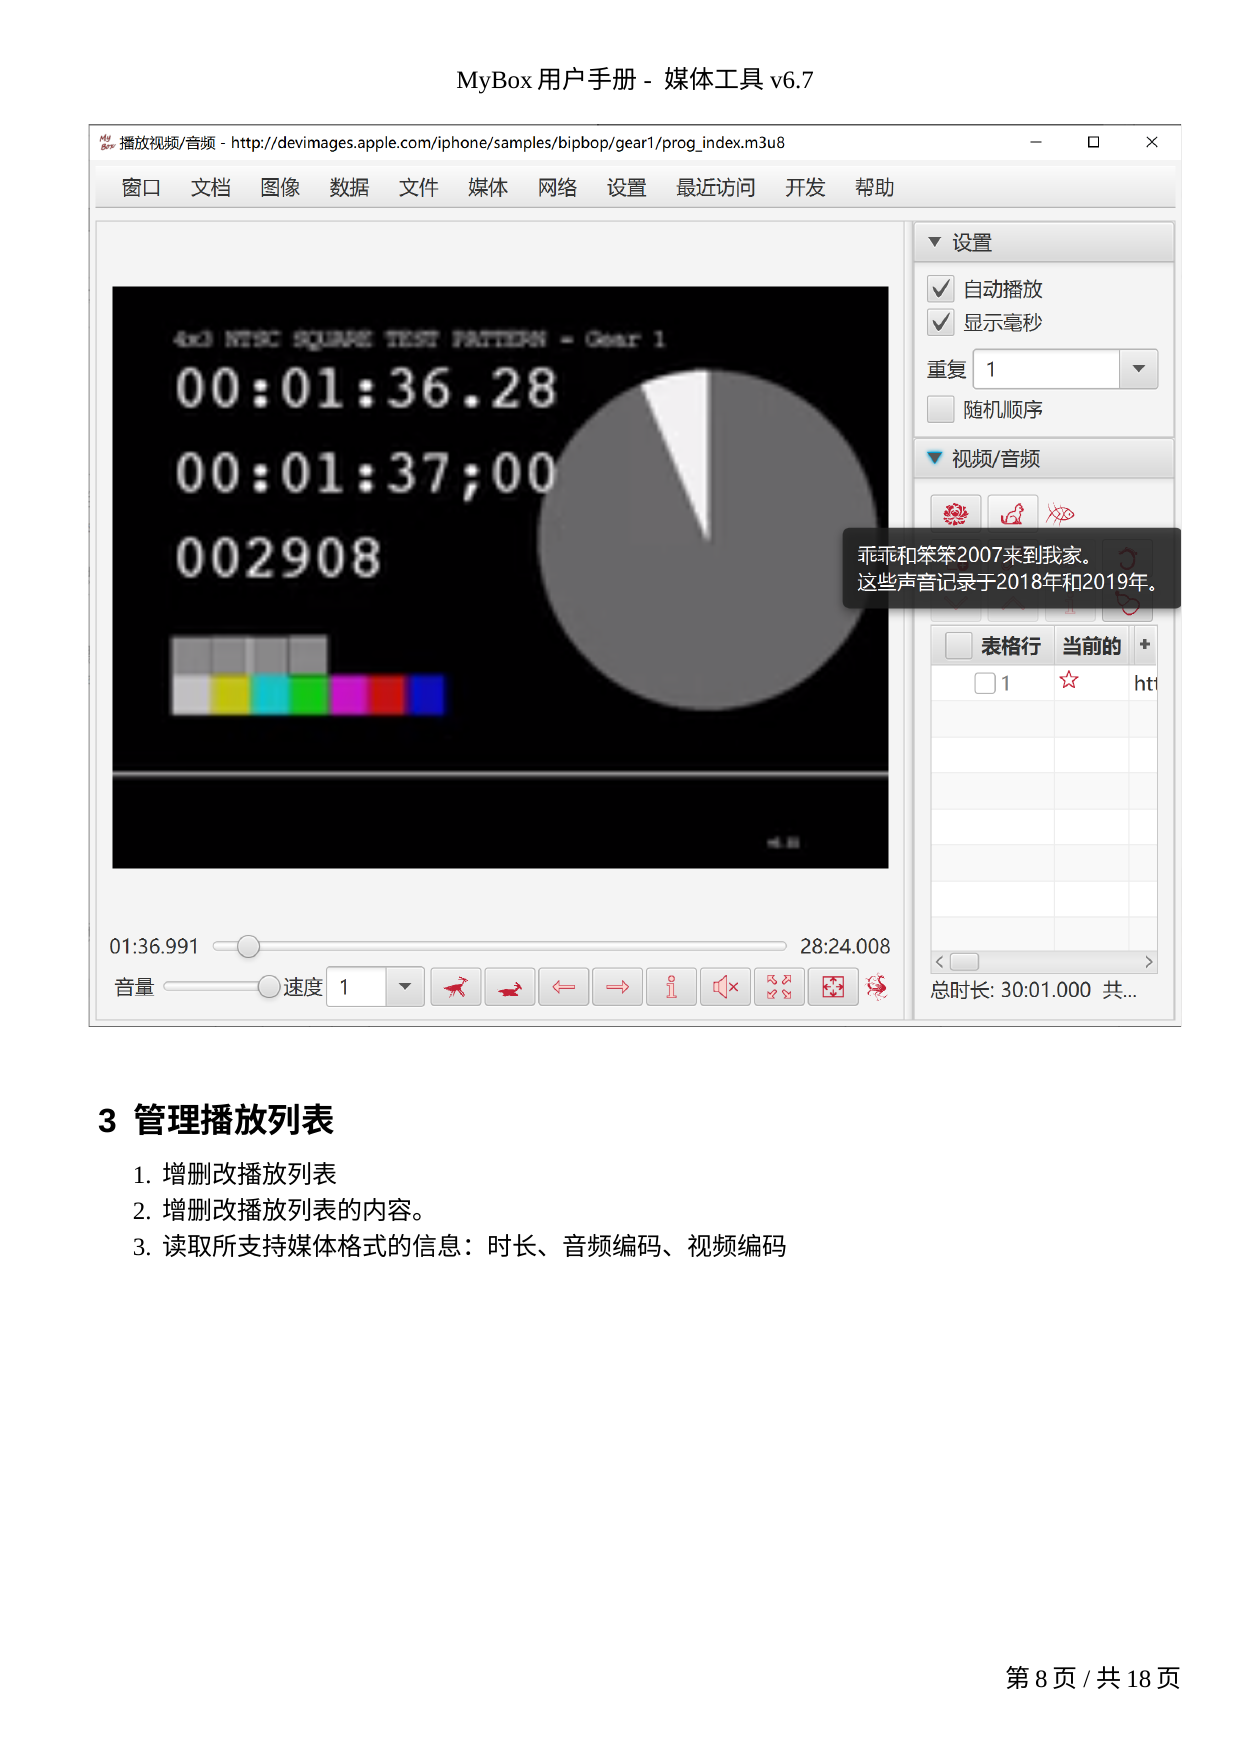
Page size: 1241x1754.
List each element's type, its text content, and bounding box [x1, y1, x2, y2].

picture [88, 124, 1182, 1027]
list 增删改播放列表 [133, 1154, 1181, 1190]
subtitle 管理播放列表 [88, 1093, 1181, 1142]
list 读取所支持媒体格式的信息：时长、音频编码、视频编码 [133, 1227, 1181, 1263]
list 增删改播放列表的内容。 [133, 1190, 1181, 1227]
